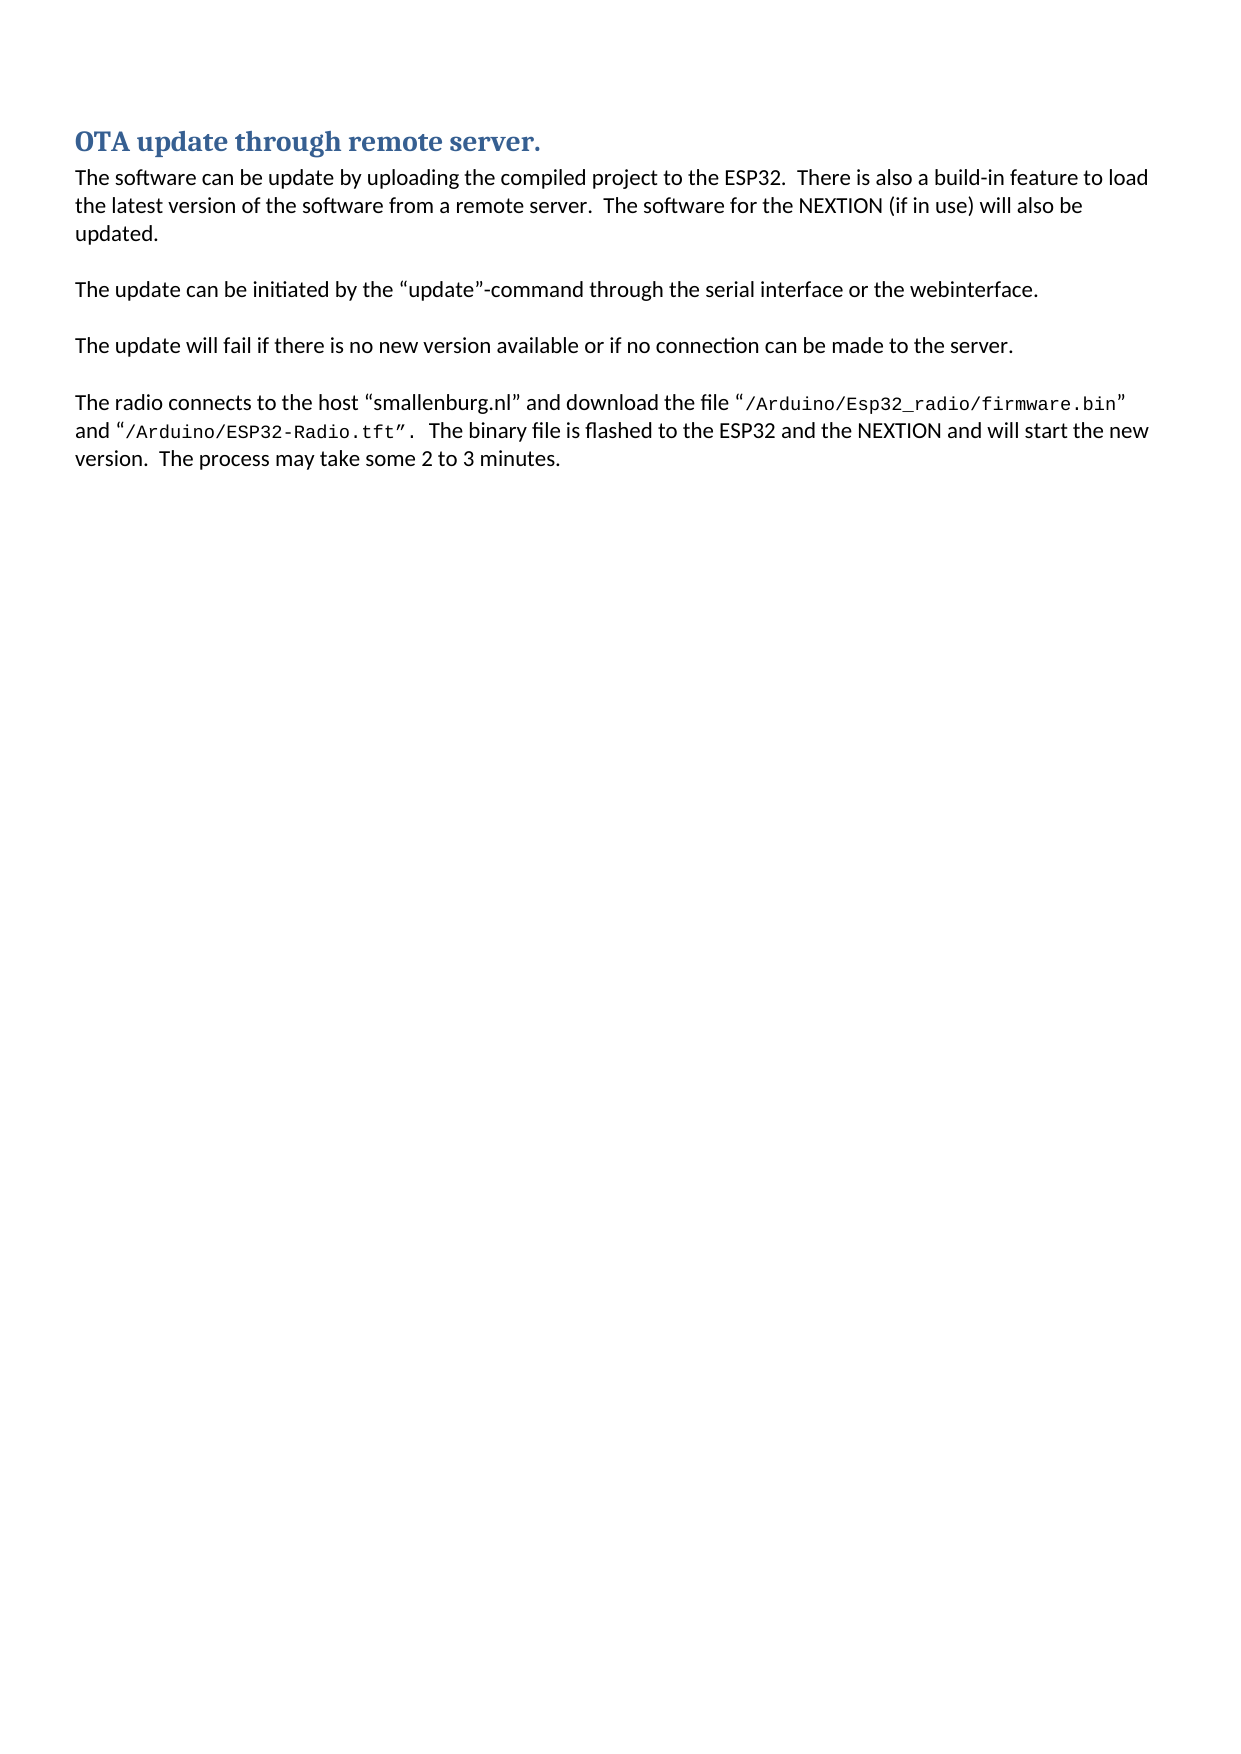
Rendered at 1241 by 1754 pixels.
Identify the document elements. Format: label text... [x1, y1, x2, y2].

text The update can be initiated by the “update”-command through the serial interface or the webinterface. [75, 276, 1165, 304]
text The update will fail if there is no new version available or if no connection can be made to the server. [75, 332, 1165, 388]
text The radio connects to the host “smallenburg.nl” and download the file “/Arduino/Esp32_radio/firmware.bin” and “/Arduino/ESP32-Radio.tft”. The binary file is flashed to the ESP32 and the NEXTION and will start the new version. The process may take some 2 to 3 minutes. [75, 388, 1165, 472]
subtitle OTA update through remote server. [75, 125, 1165, 158]
text The software can be update by uploading the compiled project to the ESP32. There is also a build-in feature to load the latest version of the software from a remote server. The software for the NEXTION (if in use) will also be updated. [75, 163, 1165, 248]
